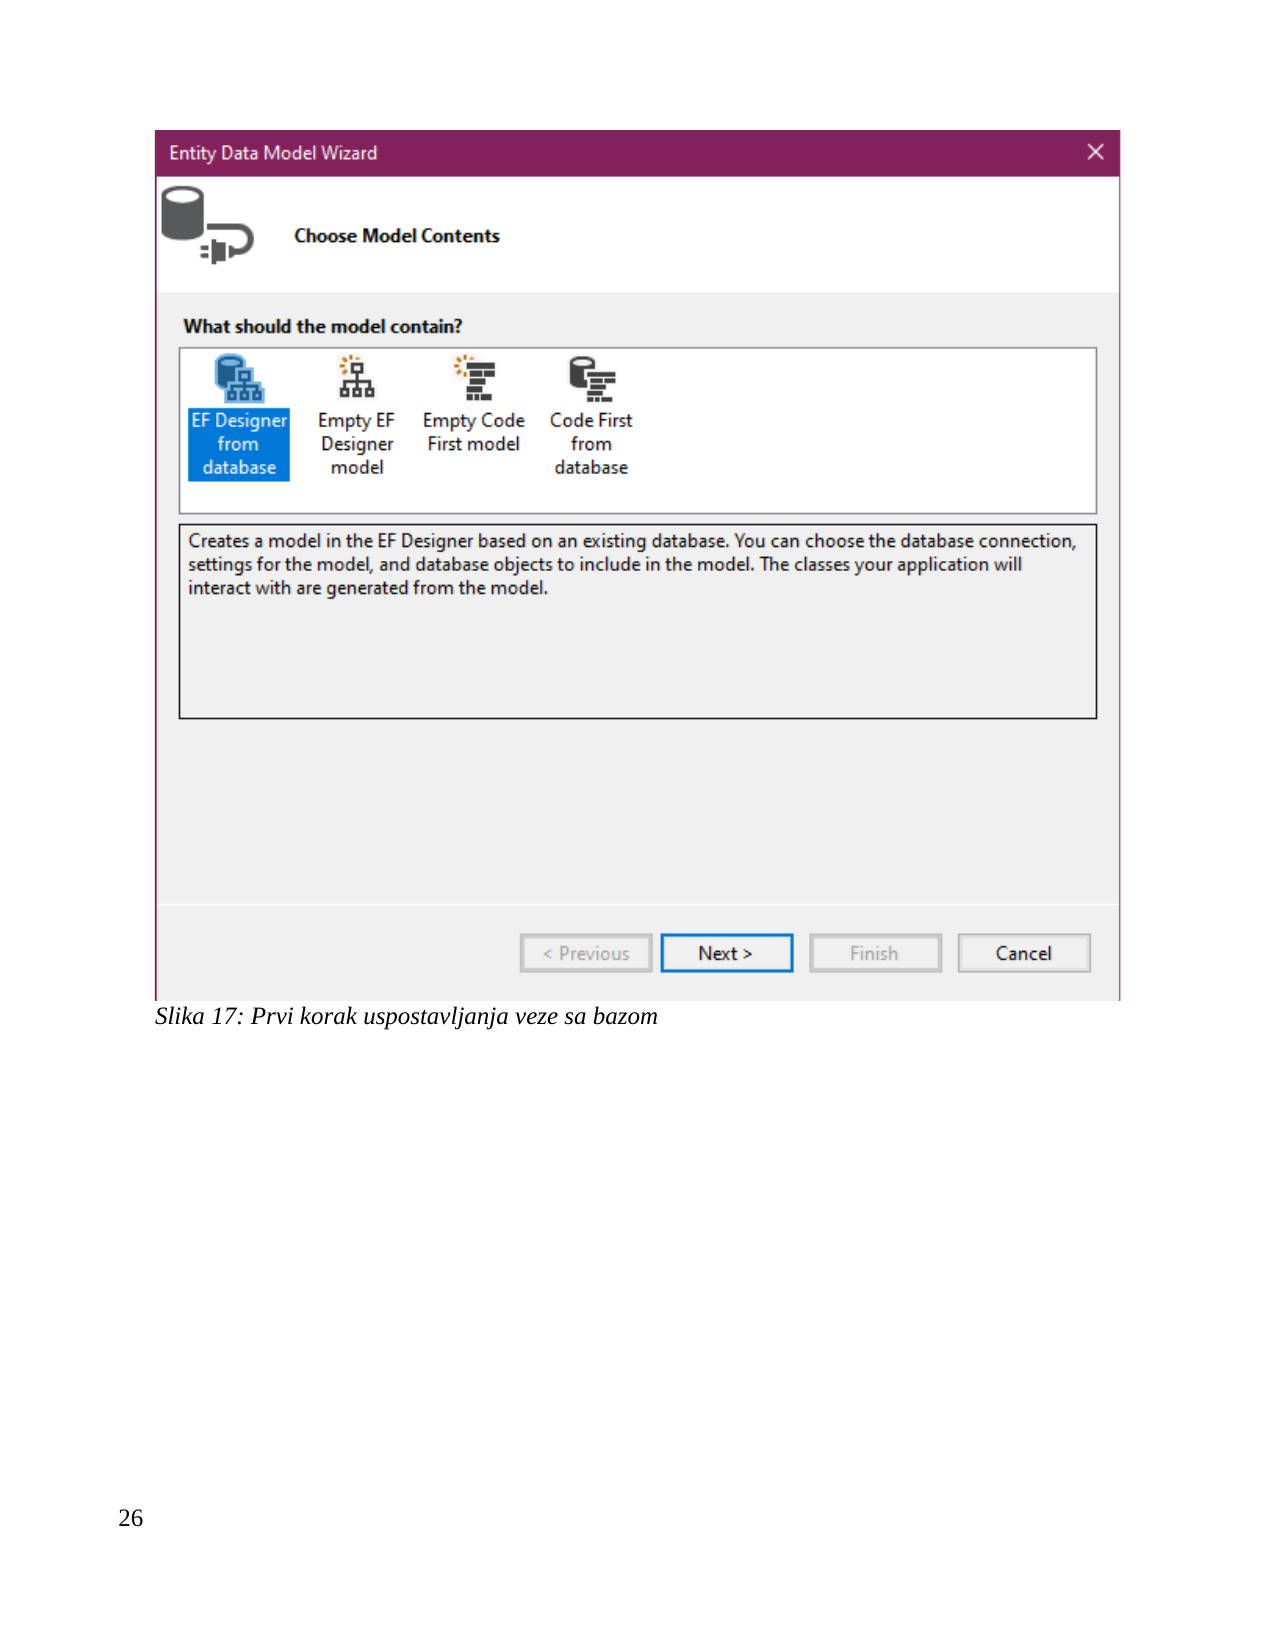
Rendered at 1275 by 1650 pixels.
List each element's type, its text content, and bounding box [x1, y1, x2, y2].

text Slika 17: Prvi korak uspostavljanja veze sa bazom [155, 1001, 1120, 1030]
picture [154, 130, 1121, 1001]
